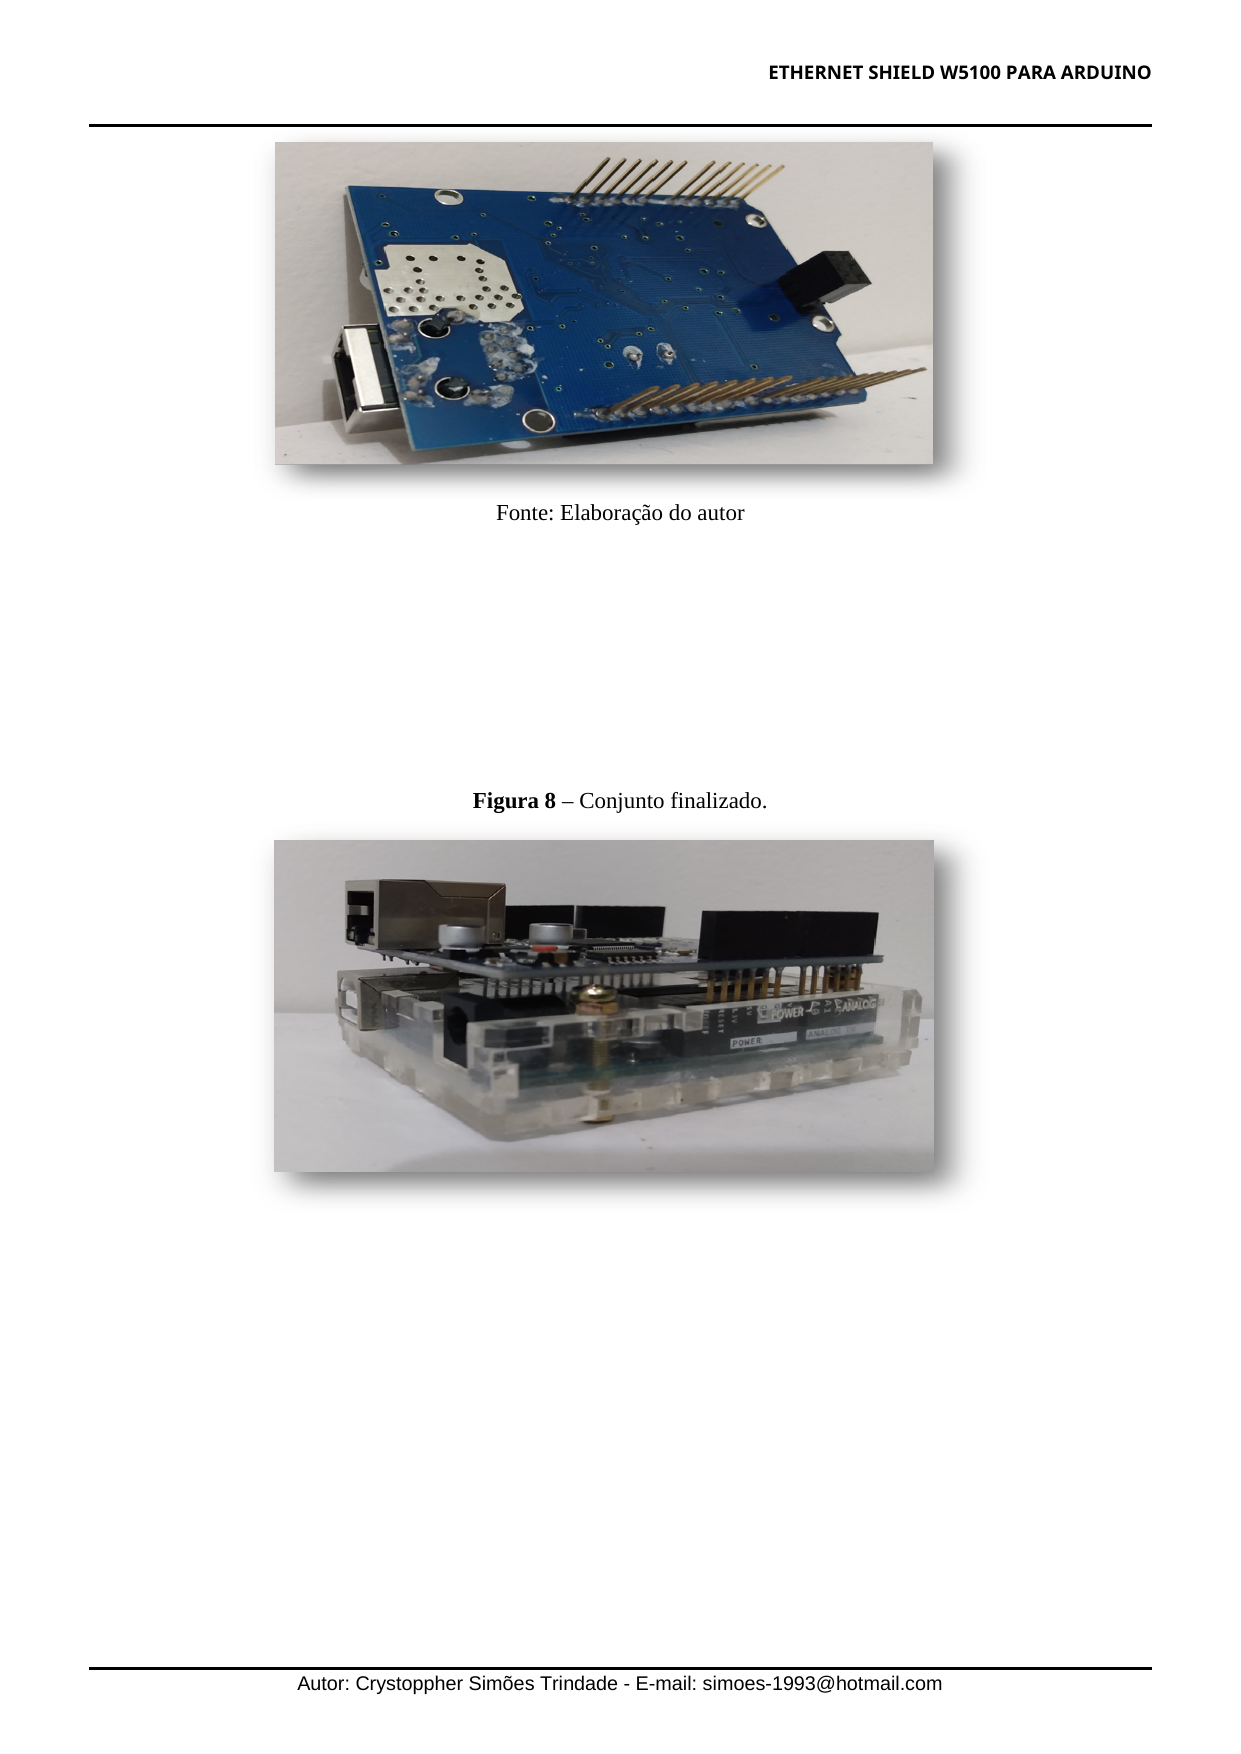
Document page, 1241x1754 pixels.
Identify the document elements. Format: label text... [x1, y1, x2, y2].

picture [252, 127, 988, 500]
picture [251, 823, 989, 1212]
text Figura 8 – Conjunto finalizado. [89, 787, 1152, 813]
text Fonte: Elaboração do autor [89, 499, 1152, 526]
